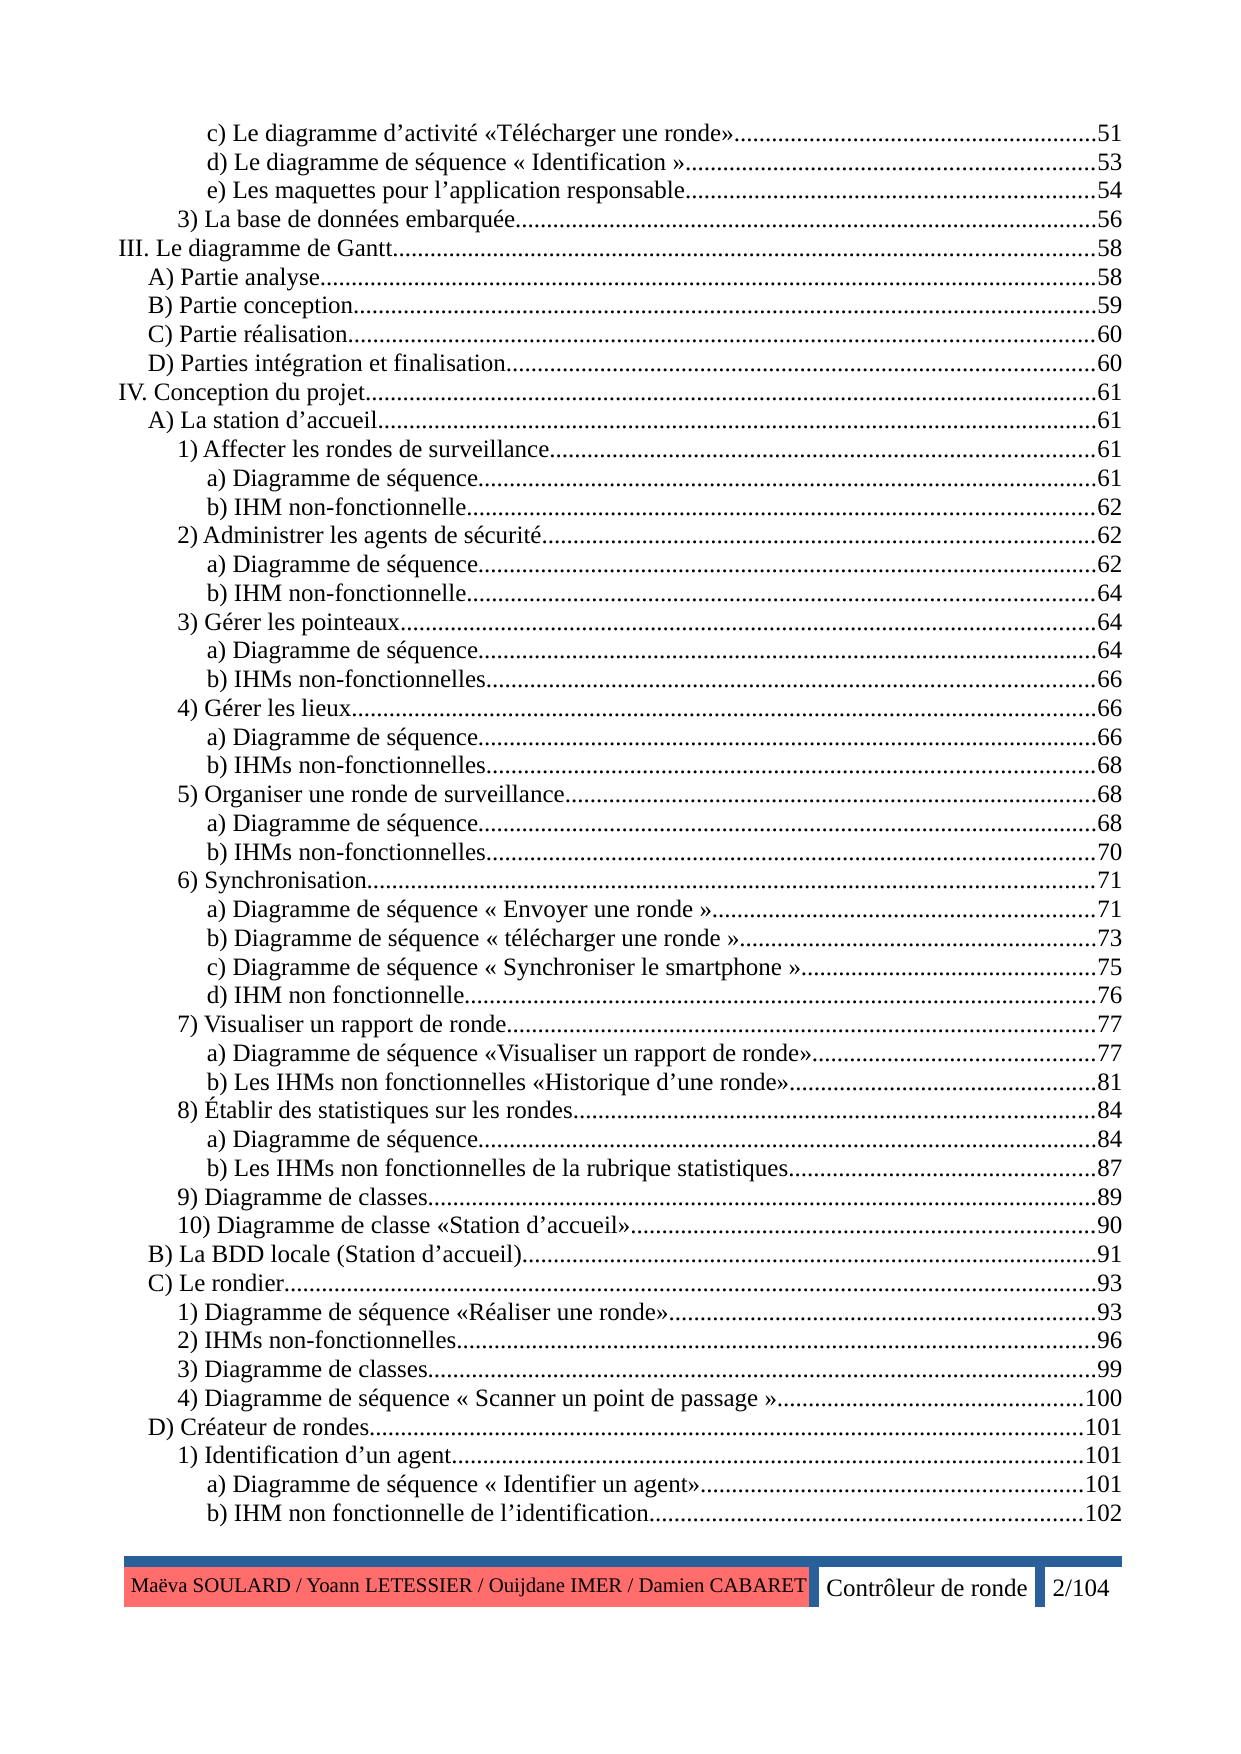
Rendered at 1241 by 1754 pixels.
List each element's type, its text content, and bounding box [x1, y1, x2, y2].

text B) Partie conception 59 [148, 291, 1122, 319]
text a) Diagramme de séquence 66 [207, 722, 1122, 751]
text 1) Identification d’un agent 101 [177, 1441, 1122, 1469]
text 4) Diagramme de séquence « Scanner un point de passage » 100 [177, 1383, 1122, 1412]
text A) Partie analyse 58 [148, 262, 1122, 291]
text D) Créateur de rondes 101 [148, 1412, 1122, 1441]
text 4) Gérer les lieux 66 [177, 693, 1122, 722]
text a) Diagramme de séquence 84 [207, 1124, 1122, 1153]
text B) La BDD locale (Station d’accueil) 91 [148, 1239, 1122, 1268]
text e) Les maquettes pour l’application responsable 54 [207, 176, 1122, 204]
text b) IHM non fonctionnelle de l’identification 102 [207, 1498, 1122, 1527]
text C) Le rondier 93 [148, 1268, 1122, 1297]
text d) IHM non fonctionnelle 76 [207, 981, 1122, 1009]
text 3) Diagramme de classes 99 [177, 1354, 1122, 1383]
text b) Diagramme de séquence « télécharger une ronde » 73 [207, 923, 1122, 952]
text b) Les IHMs non fonctionnelles de la rubrique statistiques 87 [207, 1153, 1122, 1182]
text a) Diagramme de séquence «Visualiser un rapport de ronde» 77 [207, 1038, 1122, 1067]
text A) La station d’accueil 61 [148, 406, 1122, 434]
text 3) La base de données embarquée 56 [177, 204, 1122, 233]
text a) Diagramme de séquence 68 [207, 808, 1122, 837]
text D) Parties intégration et finalisation 60 [148, 348, 1122, 377]
text III. Le diagramme de Gantt 58 [118, 233, 1122, 262]
text b) IHM non-fonctionnelle 62 [207, 492, 1122, 521]
text a) Diagramme de séquence « Envoyer une ronde » 71 [207, 894, 1122, 923]
text b) IHMs non-fonctionnelles 66 [207, 664, 1122, 693]
text 9) Diagramme de classes 89 [177, 1182, 1122, 1211]
text IV. Conception du projet 61 [118, 377, 1122, 406]
text a) Diagramme de séquence « Identifier un agent» 101 [207, 1469, 1122, 1498]
text 3) Gérer les pointeaux 64 [177, 607, 1122, 636]
text c) Le diagramme d’activité «Télécharger une ronde» 51 [207, 118, 1122, 147]
text b) IHMs non-fonctionnelles 68 [207, 751, 1122, 779]
text 5) Organiser une ronde de surveillance 68 [177, 779, 1122, 808]
text 1) Diagramme de séquence «Réaliser une ronde» 93 [177, 1297, 1122, 1326]
text C) Partie réalisation 60 [148, 319, 1122, 348]
text 2) IHMs non-fonctionnelles 96 [177, 1326, 1122, 1354]
text a) Diagramme de séquence 62 [207, 549, 1122, 578]
text a) Diagramme de séquence 64 [207, 636, 1122, 664]
text 6) Synchronisation 71 [177, 866, 1122, 894]
text a) Diagramme de séquence 61 [207, 463, 1122, 492]
text 2) Administrer les agents de sécurité 62 [177, 521, 1122, 549]
text b) IHM non-fonctionnelle 64 [207, 578, 1122, 607]
text 10) Diagramme de classe «Station d’accueil» 90 [177, 1211, 1122, 1239]
text d) Le diagramme de séquence « Identification » 53 [207, 147, 1122, 176]
text c) Diagramme de séquence « Synchroniser le smartphone » 75 [207, 952, 1122, 981]
text b) IHMs non-fonctionnelles 70 [207, 837, 1122, 866]
text b) Les IHMs non fonctionnelles «Historique d’une ronde» 81 [207, 1067, 1122, 1096]
text 7) Visualiser un rapport de ronde 77 [177, 1009, 1122, 1038]
text 8) Établir des statistiques sur les rondes 84 [177, 1096, 1122, 1124]
text 1) Affecter les rondes de surveillance 61 [177, 434, 1122, 463]
